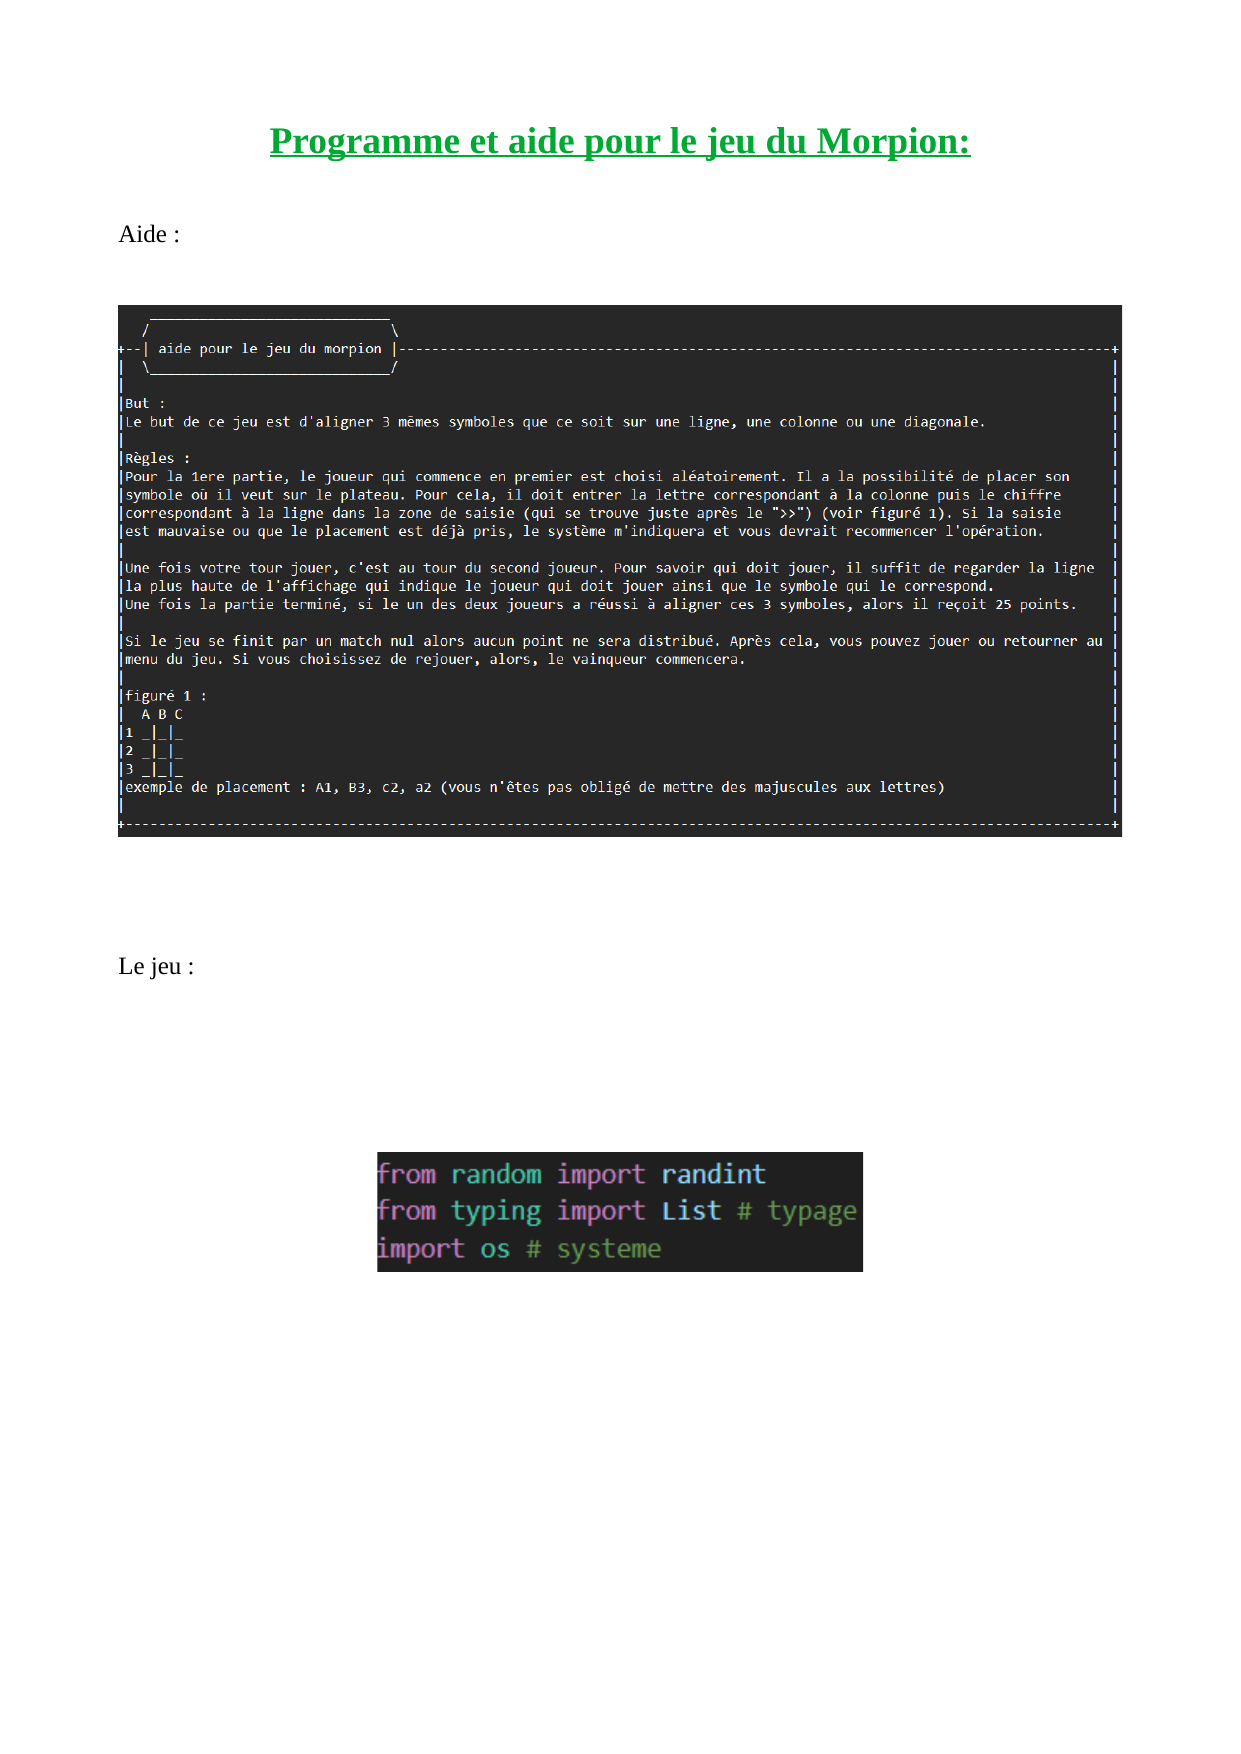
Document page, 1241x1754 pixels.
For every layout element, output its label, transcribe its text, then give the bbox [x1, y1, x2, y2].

picture [118, 305, 1123, 837]
text Le jeu : [118, 951, 1122, 980]
text Programme et aide pour le jeu du Morpion: [118, 118, 1122, 161]
picture [377, 1152, 864, 1272]
text Aide : [118, 219, 1122, 247]
